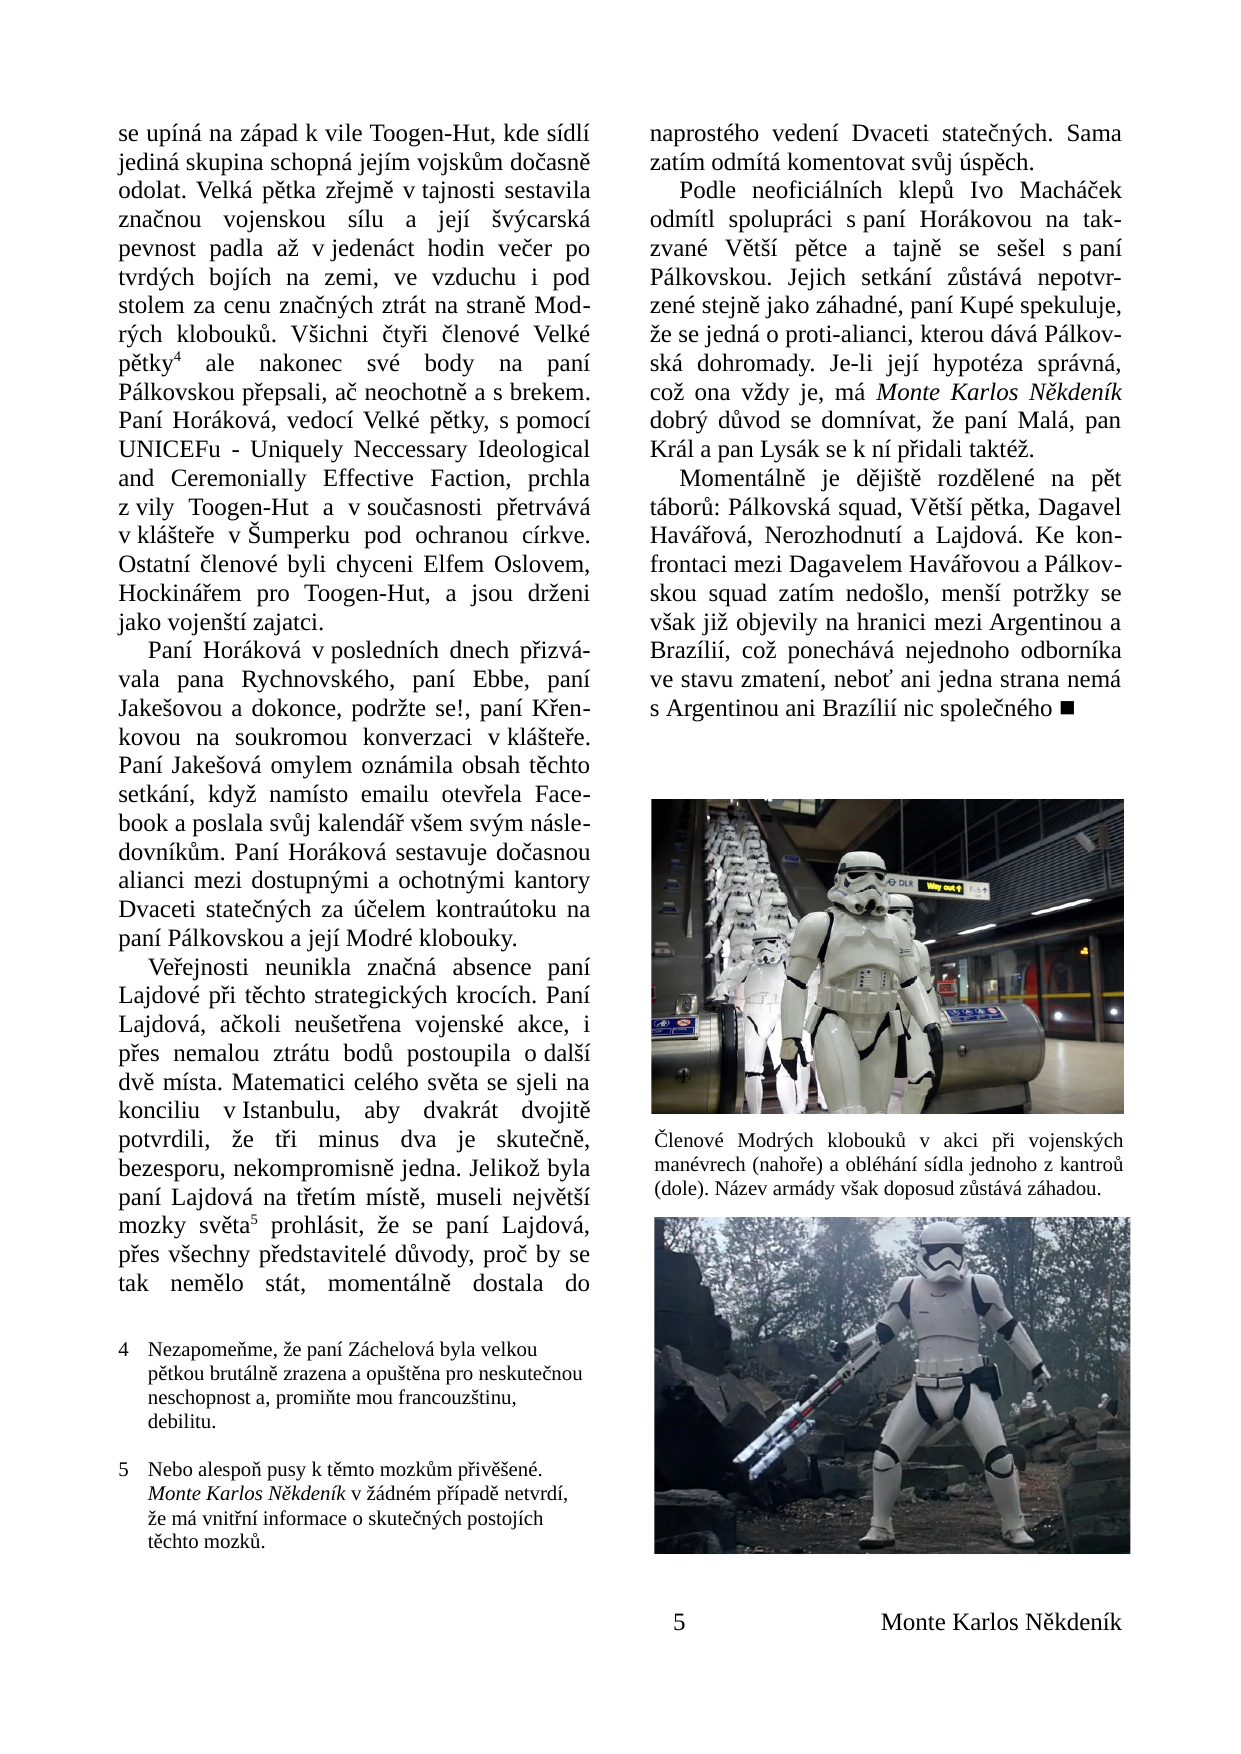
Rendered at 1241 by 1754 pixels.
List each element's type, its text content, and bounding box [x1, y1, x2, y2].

picture [651, 799, 1124, 1114]
text naprostého vedení Dvaceti statečných. Sama zatím odmítá komentovat svůj úspěch. [649, 118, 1122, 176]
text Nebo alespoň pusy k těmto mozkům přivěšené. Monte Karlos Někdeník v žádném případě netvrdí, že má vnitřní informace o skutečných postojích těchto mozků. [118, 1457, 591, 1578]
text Veřejnosti neunikla značná absence paní Lajdové při těchto strategických krocích. Paní Lajdová, ačkoli neušetřena vojenské akce, i přes nemalou ztrátu bodů postoupila o další dvě místa. Matematici celého světa se sjeli na konciliu v Istanbulu, aby dvakrát dvojitě potvrdili, že tři minus dva je skutečně, bezesporu, nekompromisně jedna. Jelikož byla paní Lajdová na třetím místě, museli největší mozky světa prohlásit, že se paní Lajdová, přes všechny představitelé důvody, proč by se tak nemělo stát, momentálně dostala do [118, 952, 591, 1297]
text Podle neoficiálních klepů Ivo Macháček odmítl spolupráci s paní Horákovou na tak-zvané Větší pětce a tajně se sešel s paní Pálkovskou. Jejich setkání zůstává nepotvr-zené stejně jako záhadné, paní Kupé spekuluje, že se jedná o proti-alianci, kterou dává Pálkov-ská dohromady. Je-li její hypotéza správná, což ona vždy je, má Monte Karlos Někdeník dobrý důvod se domnívat, že paní Malá, pan Král a pan Lysák se k ní přidali taktéž. [649, 176, 1122, 463]
picture [654, 1217, 1131, 1554]
text Paní Horáková v posledních dnech přizvá-vala pana Rychnovského, paní Ebbe, paní Jakešovou a dokonce, podržte se!, paní Křen­kovou na soukromou konverzaci v klášteře. Paní Jakešová omylem oznámila obsah těchto setkání, když namísto emailu otevřela Face­book a poslala svůj kalendář všem svým násle­dovníkům. Paní Horáková sestavuje dočasnou alianci mezi dostupnými a ochotnými kantory Dvaceti statečných za účelem kontraútoku na paní Pálkovskou a její Modré klobouky. [118, 636, 591, 952]
text Momentálně je dějiště rozdělené na pět táborů: Pálkovská squad, Větší pětka, Dagavel Havářová, Nerozhodnutí a Lajdová. Ke kon­frontaci mezi Dagavelem Havářovou a Pálkov­skou squad zatím nedošlo, menší potržky se však již objevily na hranici mezi Argentinou a Brazílií, což ponechává nejednoho odborníka ve stavu zmatení, neboť ani jedna strana nemá s Argentinou ani Brazílií nic společného  [649, 463, 1122, 722]
text se upíná na západ k vile Toogen-Hut, kde sídlí jediná skupina schopná jejím vojskům dočasně odolat. Velká pětka zřejmě v tajnosti sestavila značnou vojenskou sílu a její švýcarská pevnost padla až v jedenáct hodin večer po tvrdých bojích na zemi, ve vzduchu i pod stolem za cenu značných ztrát na straně Mod­rých klobouků. Všichni čtyři členové Velké pětky ale nakonec své body na paní Pálkovskou přepsali, ač neochotně a s brekem. Paní Horáková, vedocí Velké pětky, s pomocí UNICEFu - Uniquely Neccessary Ideological and Ceremonially Effective Faction, prchla z vily Toogen-Hut a v současnosti přetrvává v klášteře v Šumperku pod ochranou církve. Ostatní členové byli chyceni Elfem Oslovem, Hockinářem pro Toogen-Hut, a jsou drženi jako vojenští zajatci. [118, 118, 591, 636]
text Nezapomeňme, že paní Záchelová byla velkou pětkou brutálně zrazena a opuštěna pro neskutečnou neschopnost a, promiňte mou francouzštinu, debilitu. [118, 1337, 591, 1457]
